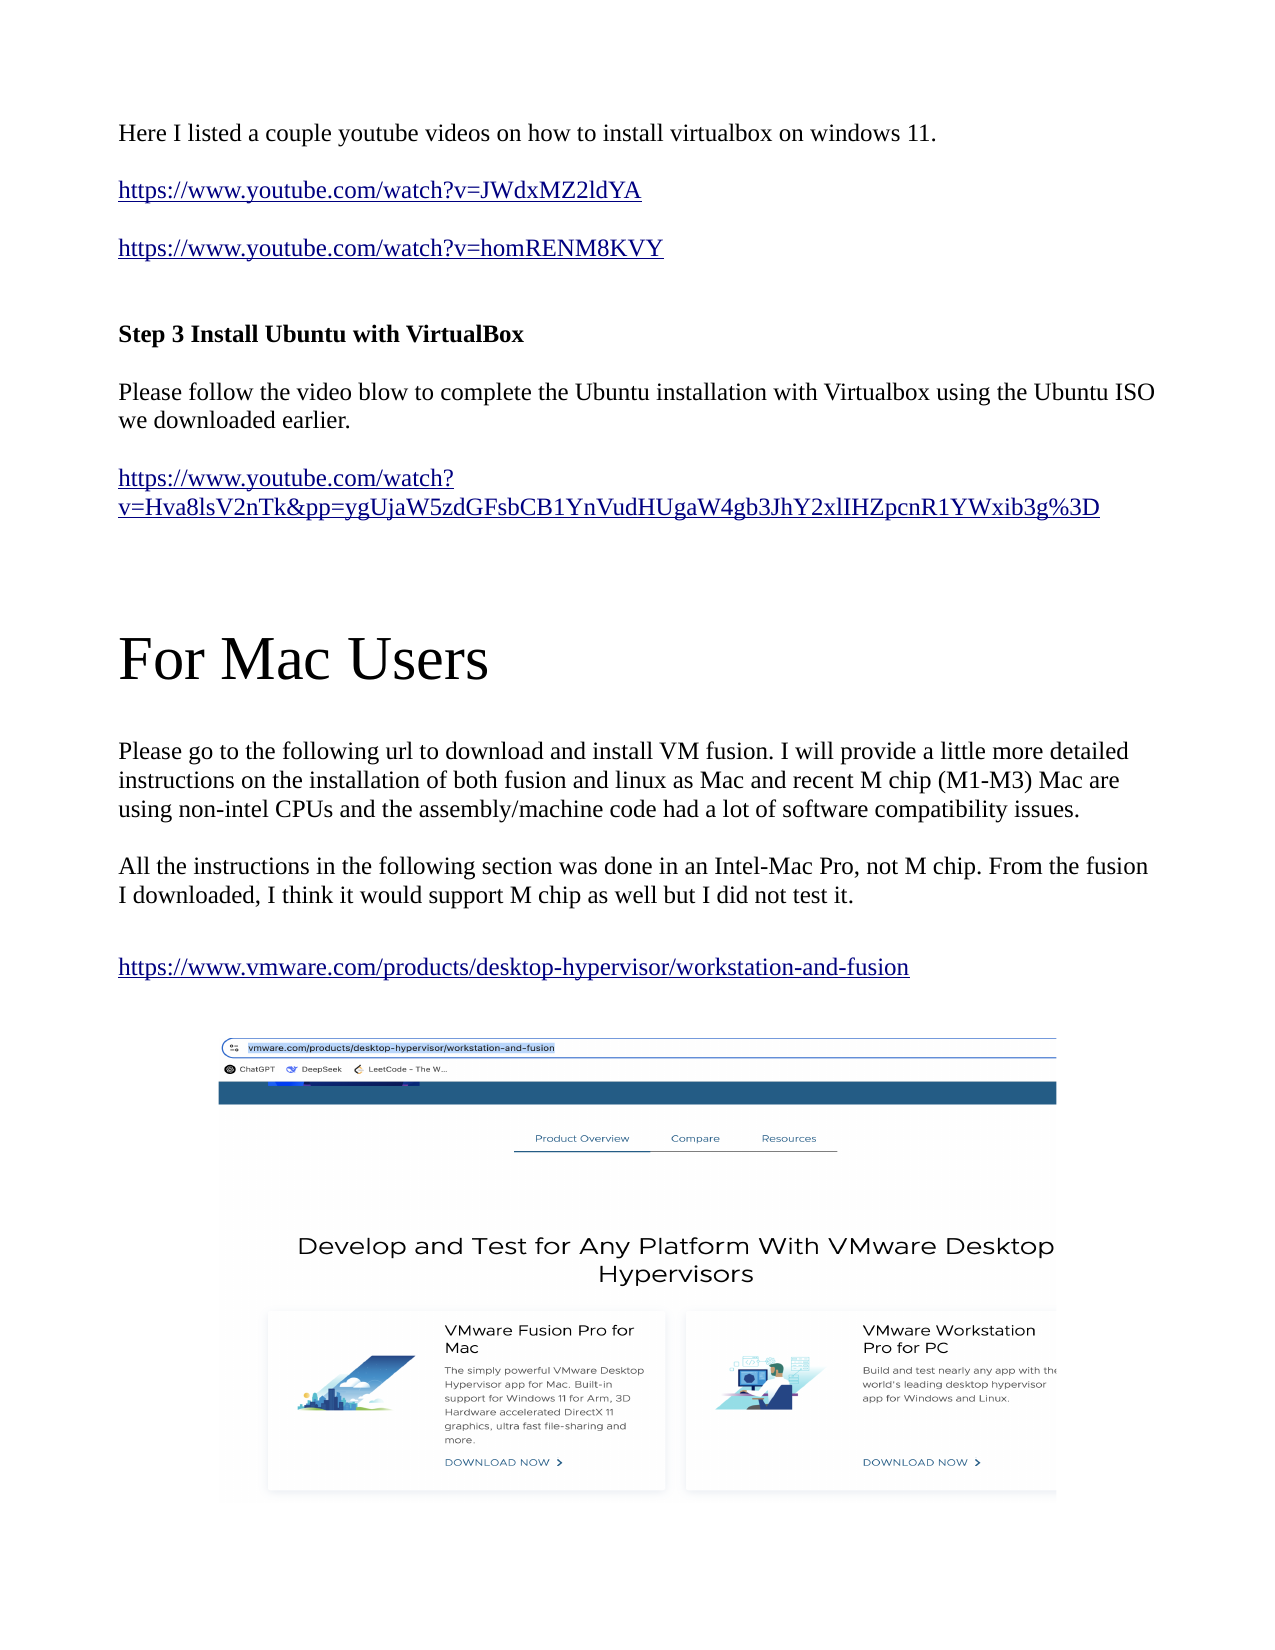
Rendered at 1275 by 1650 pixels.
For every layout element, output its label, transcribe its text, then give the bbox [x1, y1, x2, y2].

text Please go to the following url to download and install VM fusion. I will provide a little more detailed instructions on the installation of both fusion and linux as Mac and recent M chip (M1-M3) Mac are using non-intel CPUs and the assembly/machine code had a lot of software compatibility issues. [118, 736, 1157, 823]
text Here I listed a couple youtube videos on how to install virtualbox on windows 11. [118, 118, 1157, 147]
text Please follow the video blow to complete the Ubuntu installation with Virtualbox using the Ubuntu ISO we downloaded earlier. [118, 377, 1157, 434]
text All the instructions in the following section was done in an Intel-Mac Pro, not M chip. From the fusion I downloaded, I think it would support M chip as well but I did not test it. [118, 851, 1157, 909]
text https://www.youtube.com/watch?v=JWdxMZ2ldYA [118, 176, 1157, 204]
text https://www.vmware.com/products/desktop-hypervisor/workstation-and-fusion [118, 952, 1157, 981]
text https://www.youtube.com/watch?v=Hva8lsV2nTk&pp=ygUjaW5zdGFsbCB1YnVudHUgaW4gb3JhY2xlIHZpcnR1YWxib3g%3D [118, 463, 1157, 521]
text Step 3 Install Ubuntu with VirtualBox [118, 319, 1157, 348]
text https://www.youtube.com/watch?v=homRENM8KVY [118, 233, 1157, 262]
picture [218, 1038, 1057, 1503]
text For Mac Users [118, 621, 1157, 693]
